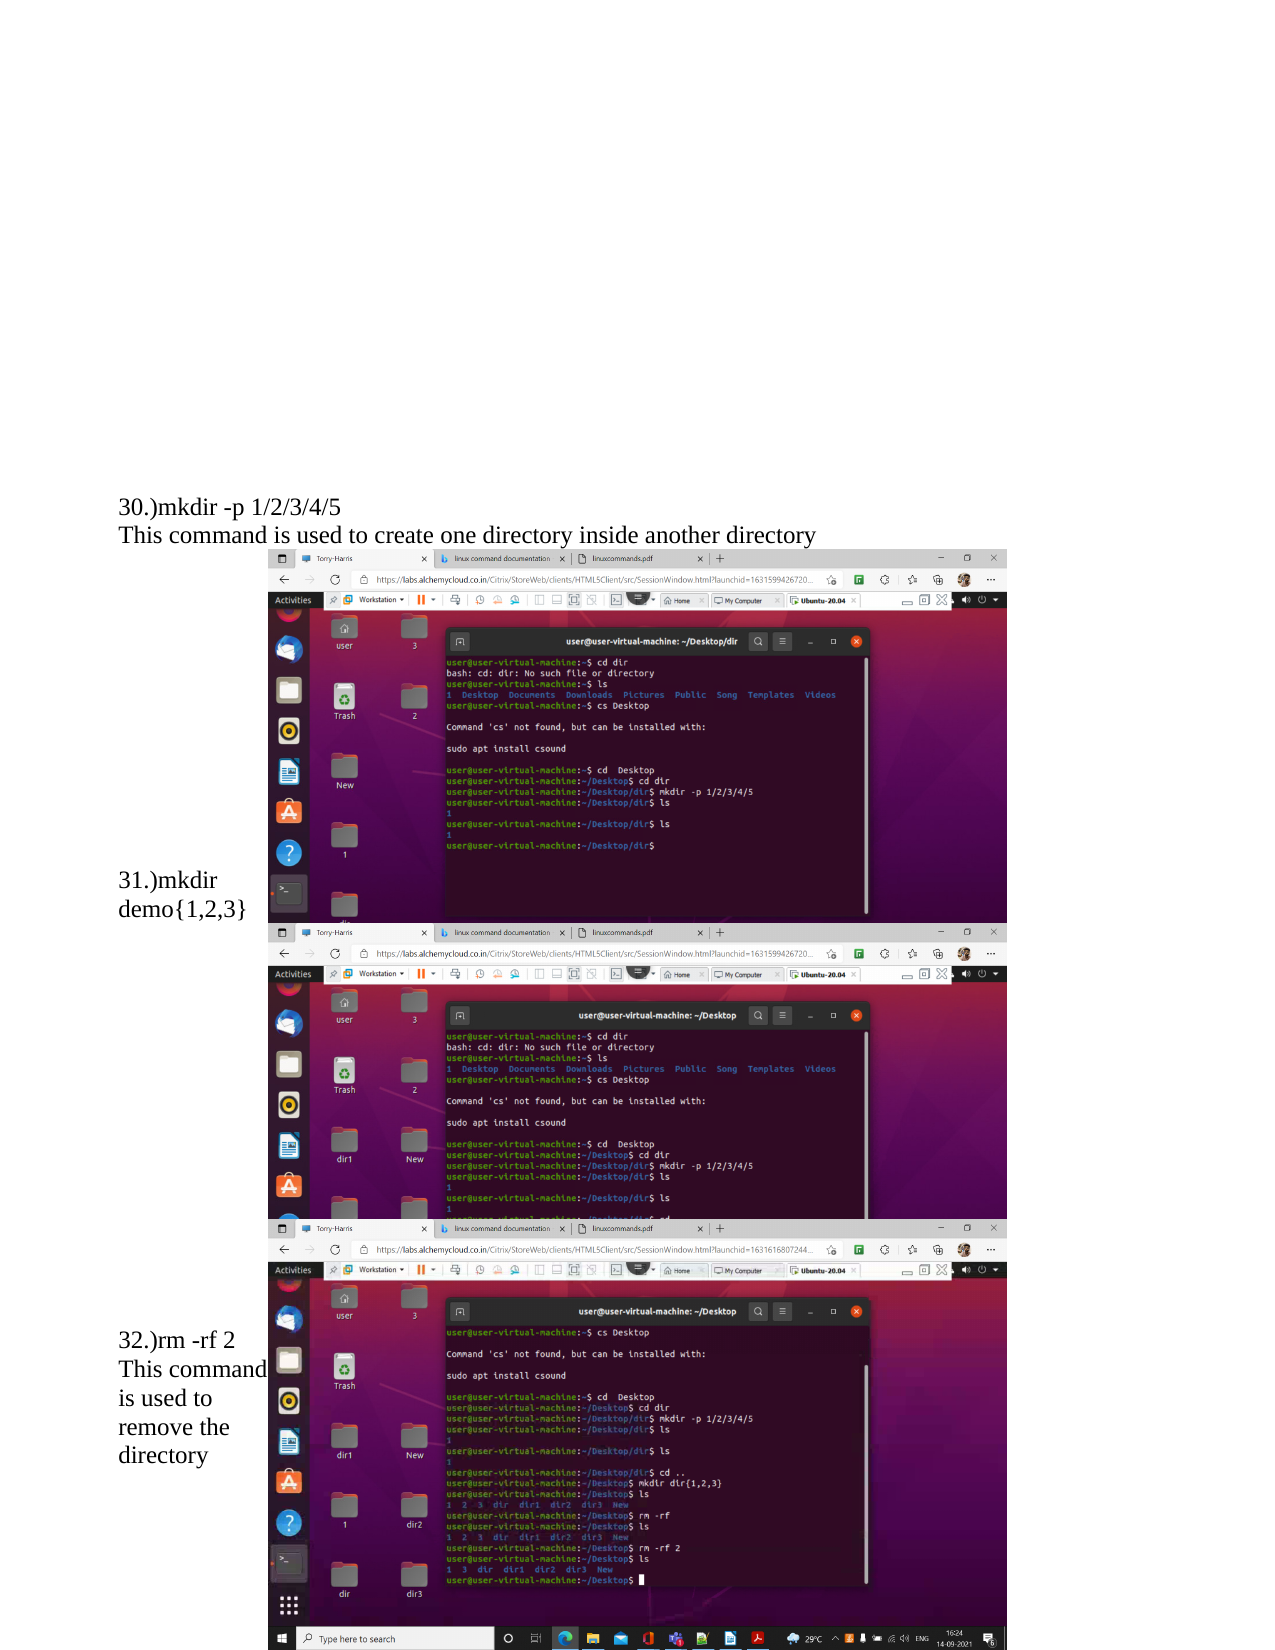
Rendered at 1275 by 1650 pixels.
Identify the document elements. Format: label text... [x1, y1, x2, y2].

text 30.)mkdir -p 1/2/3/4/5 [118, 492, 1157, 521]
text [1007, 1354, 1157, 1469]
picture [268, 549, 1007, 1650]
text 31.)mkdir demo{1,2,3} [118, 866, 268, 923]
text 32.)rm -rf 2 [118, 1326, 268, 1354]
text [1007, 866, 1157, 923]
text This command is used to create one directory inside another directory [118, 521, 1157, 549]
text [1007, 1326, 1157, 1354]
text This command is used to remove the directory [118, 1354, 268, 1469]
